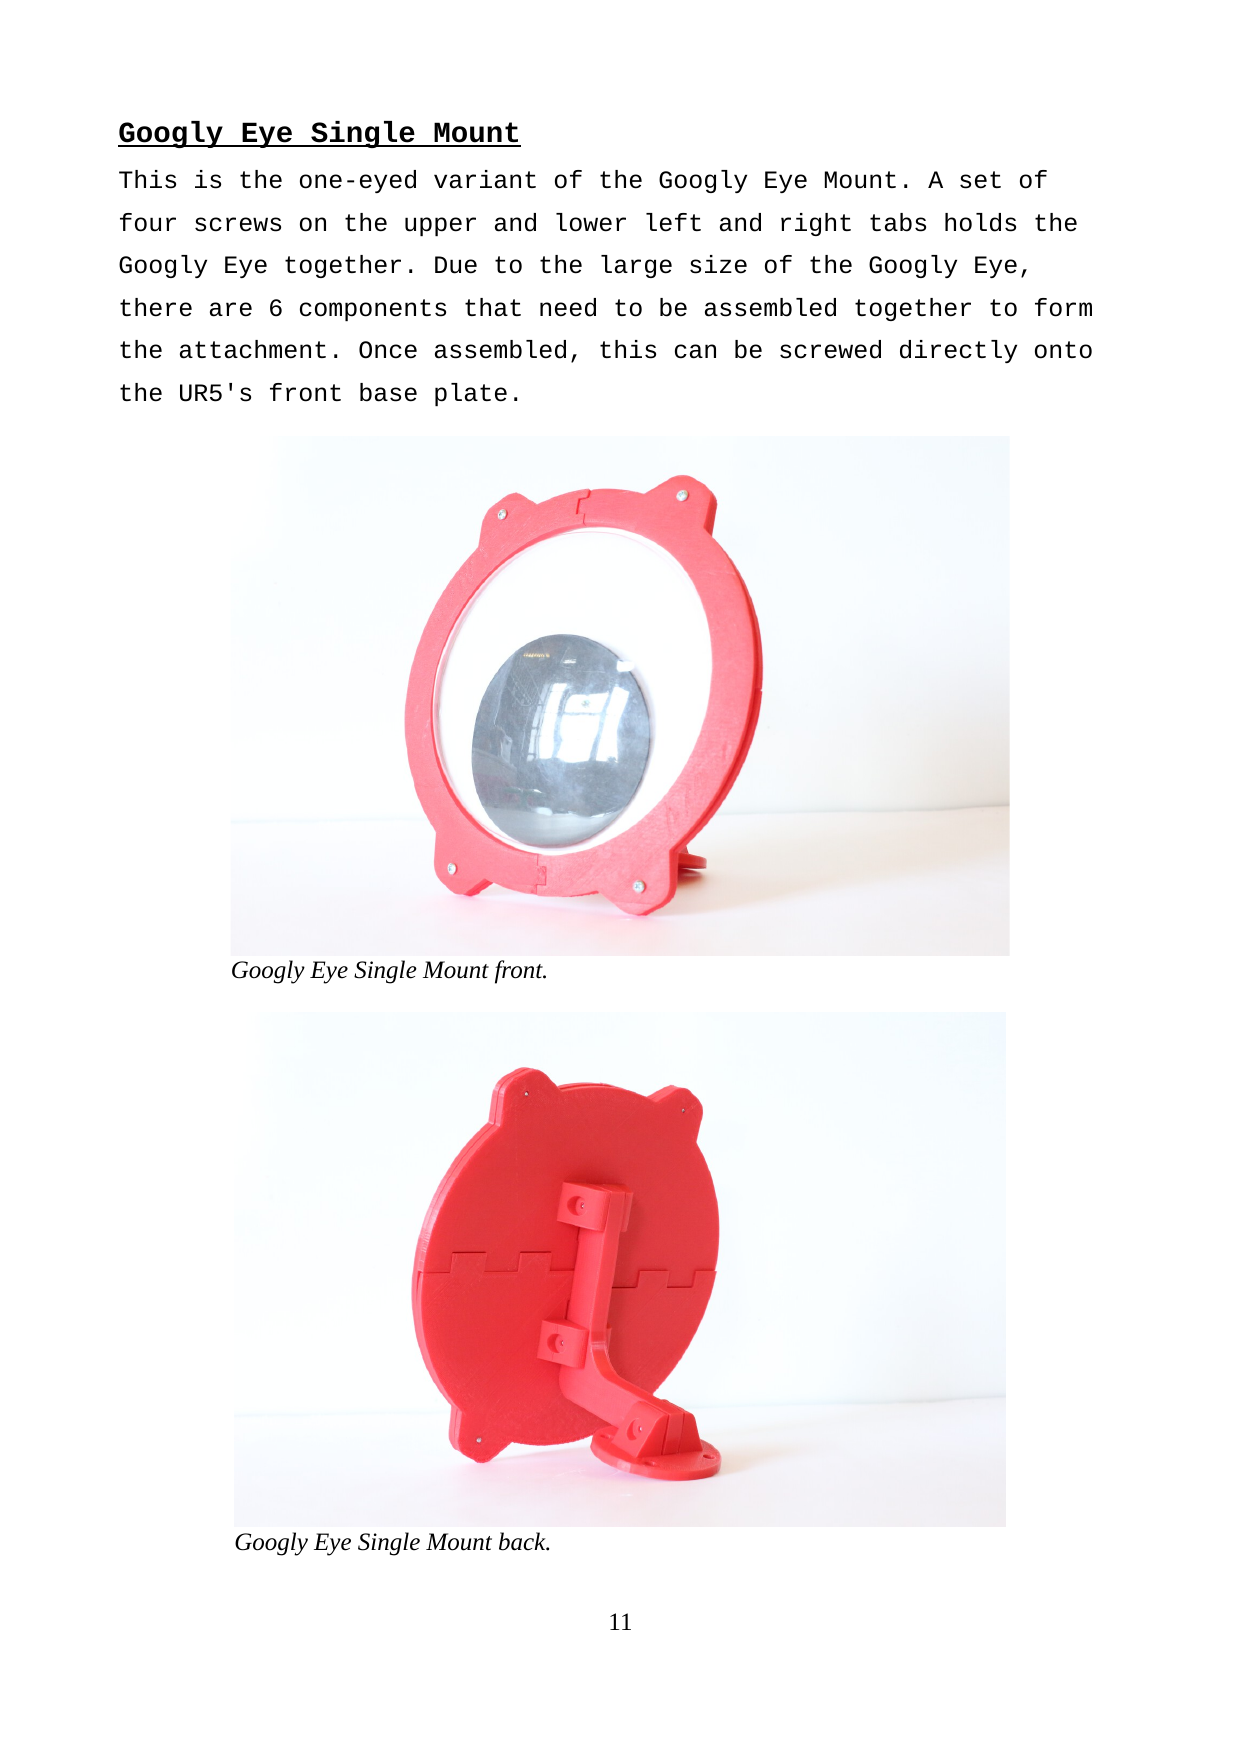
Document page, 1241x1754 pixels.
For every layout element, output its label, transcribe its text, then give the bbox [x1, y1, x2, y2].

text Googly Eye Single Mount [118, 118, 1122, 151]
picture [234, 1012, 1006, 1527]
picture [230, 436, 1010, 956]
text Googly Eye Single Mount front. [231, 956, 1009, 984]
text This is the one-eyed variant of the Googly Eye Mount. A set of four screws on the upper and lower left and right tabs holds the Googly Eye together. Due to the large size of the Googly Eye, there are 6 components that need to be assembled together to form the attachment. Once assembled, this can be screwed directly onto the UR5's front base plate. [118, 168, 1122, 408]
text Googly Eye Single Mount back. [234, 1527, 1006, 1556]
